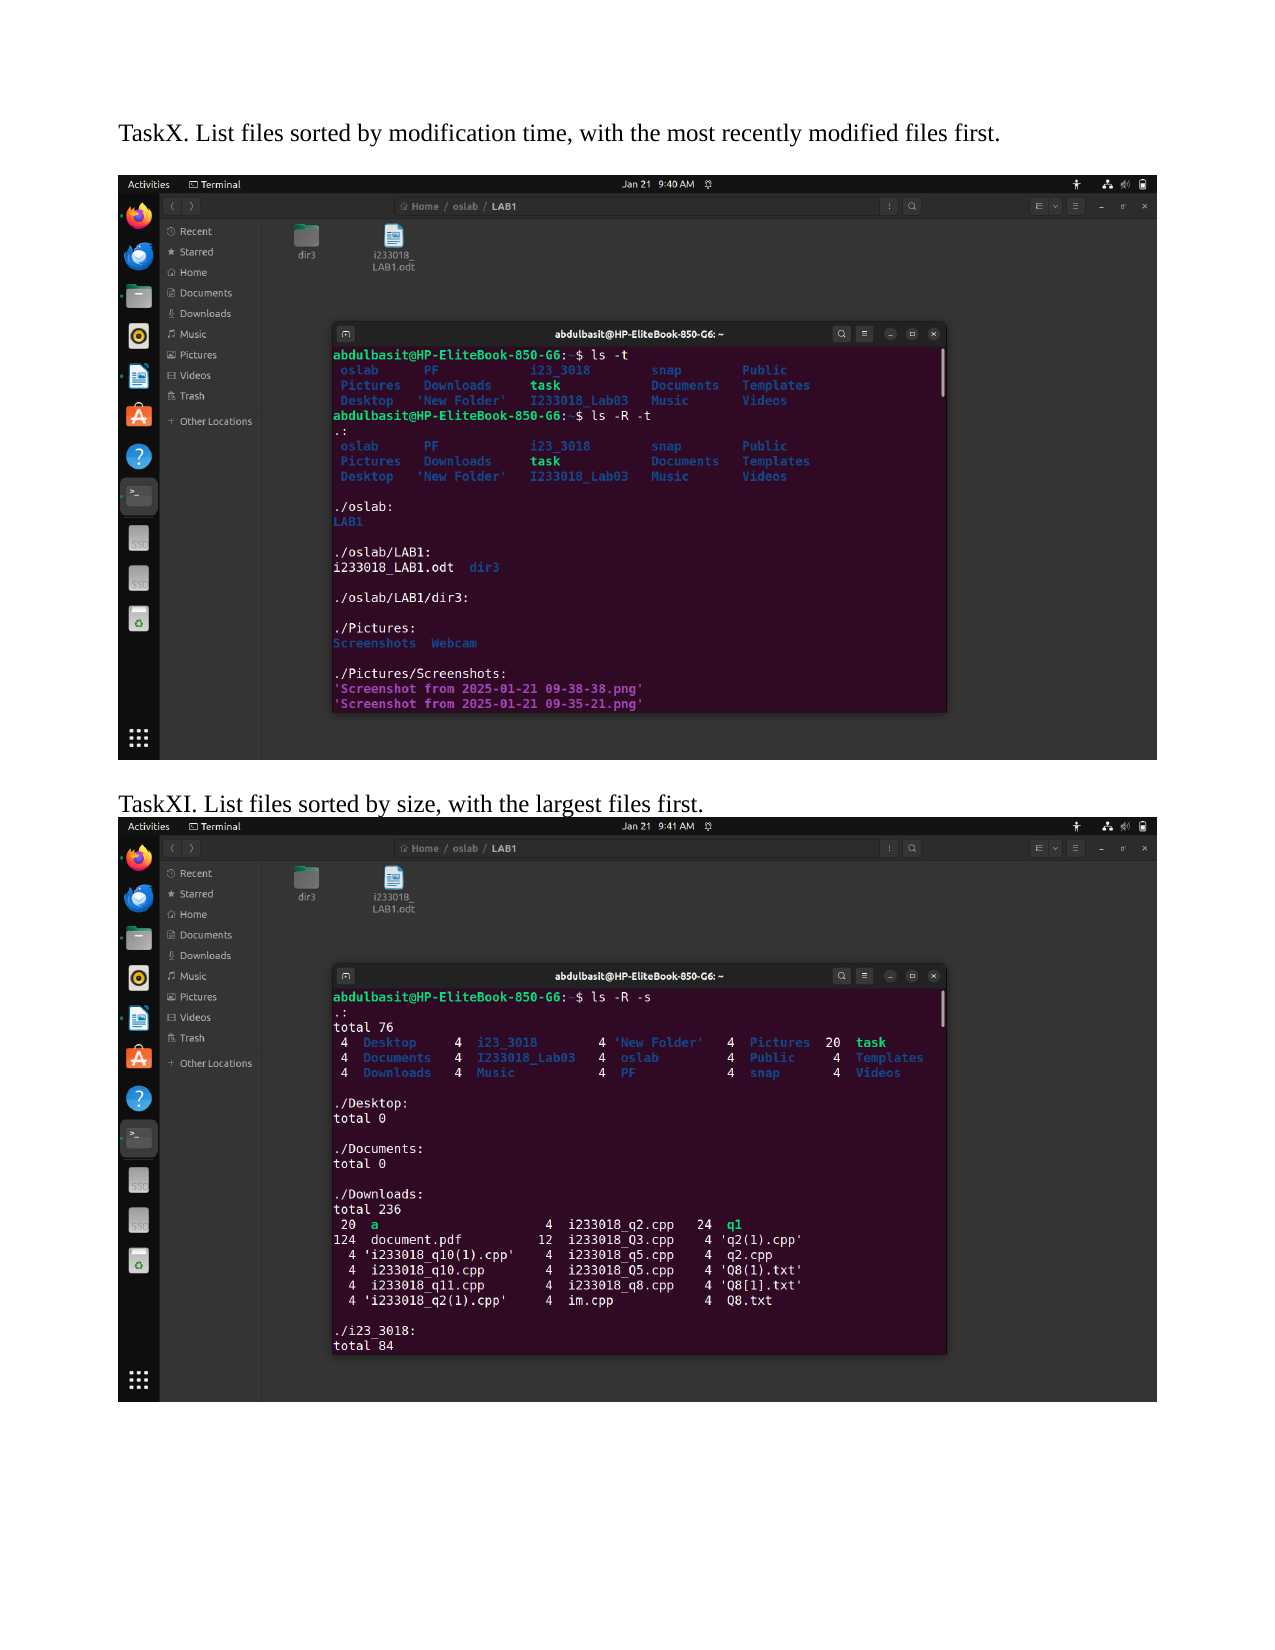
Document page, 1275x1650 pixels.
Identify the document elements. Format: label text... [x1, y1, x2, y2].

picture [118, 817, 1157, 1402]
picture [118, 175, 1157, 760]
text TaskXI. List files sorted by size, with the largest files first. [118, 789, 1157, 817]
text TaskX. List files sorted by modification time, with the most recently modified files first. [118, 118, 1157, 147]
